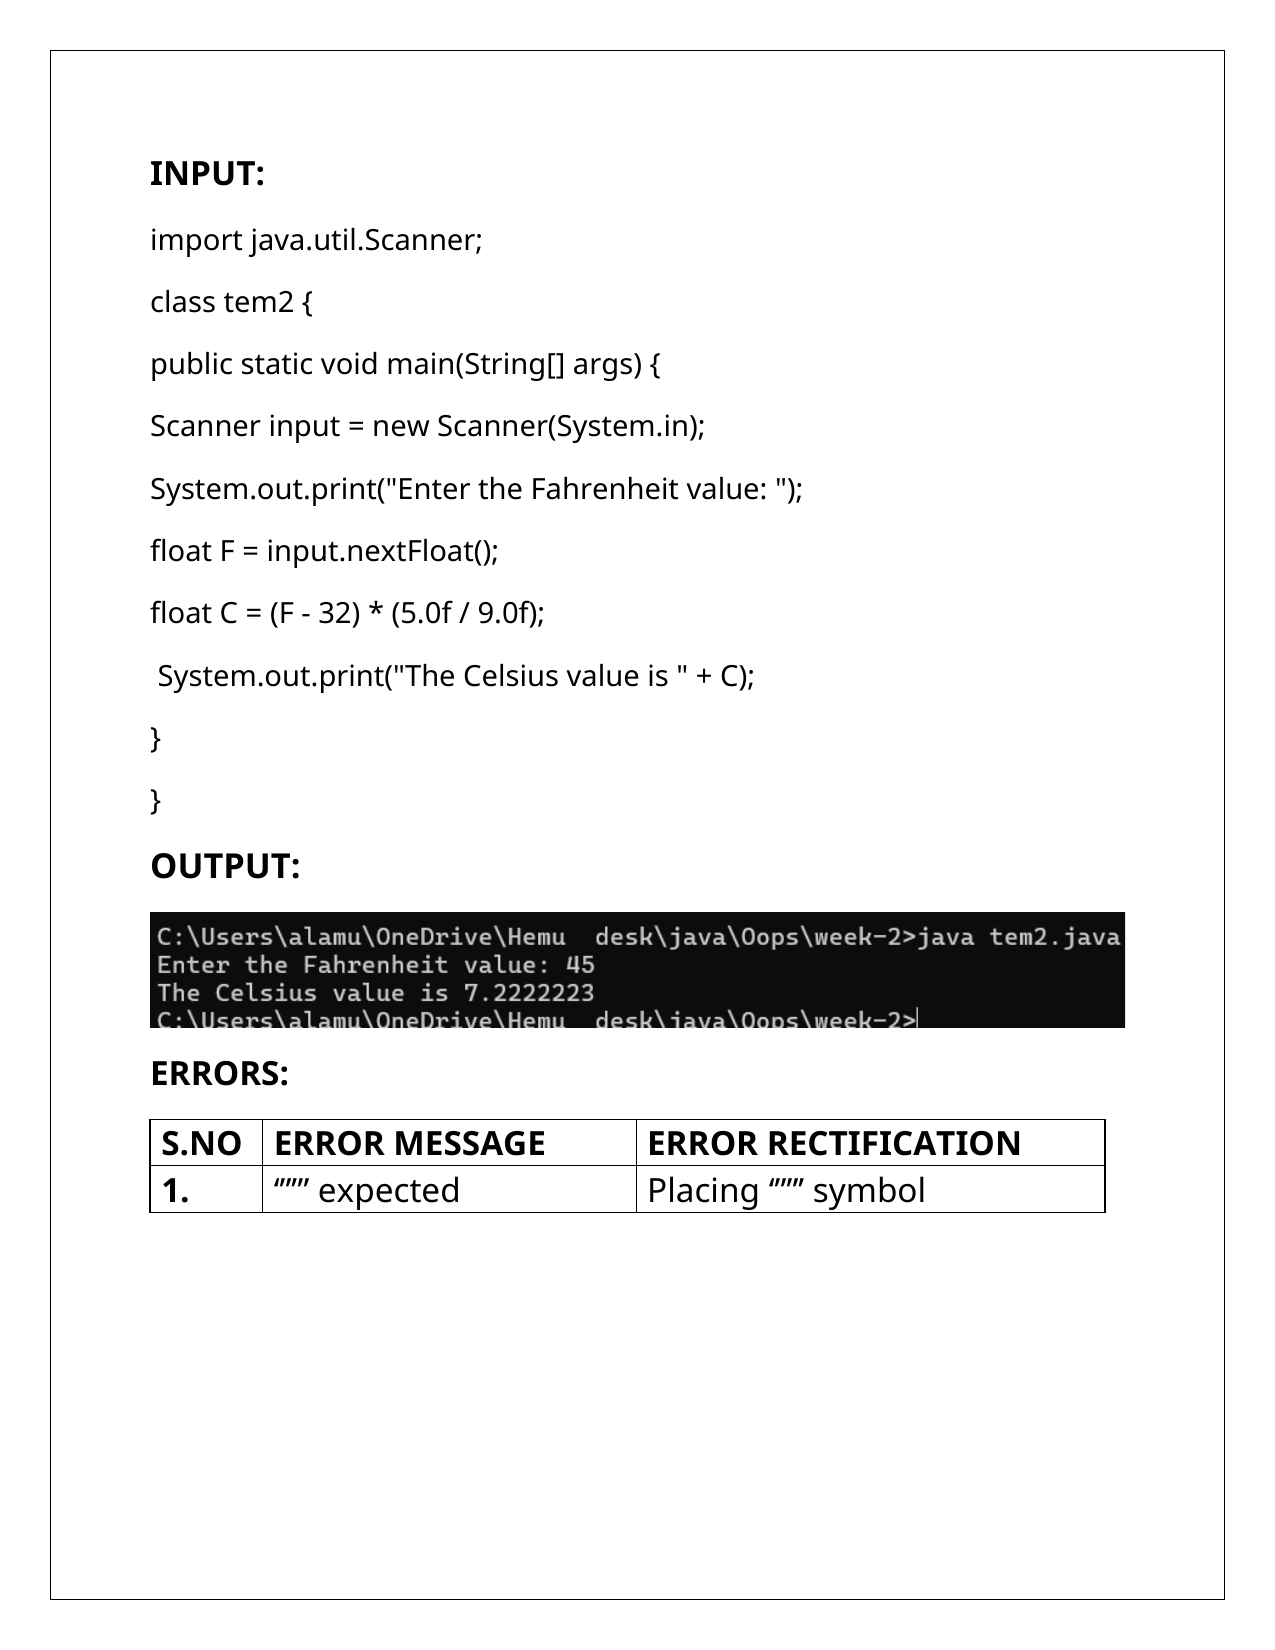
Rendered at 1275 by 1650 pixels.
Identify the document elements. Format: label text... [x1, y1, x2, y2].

text float F = input.nextFloat(); [150, 530, 1125, 570]
text System.out.print("Enter the Fahrenheit value: "); [150, 468, 1125, 508]
text ERRORS: [150, 1049, 1125, 1095]
table_cell ‘””’ expected [263, 1166, 636, 1212]
text public static void main(String[] args) { [150, 343, 1125, 383]
table_cell 1. [151, 1166, 262, 1212]
table_header ERROR MESSAGE [263, 1120, 636, 1165]
table_header S.NO [151, 1120, 262, 1165]
text OUTPUT: [150, 842, 1125, 889]
text float C = (F - 32) * (5.0f / 9.0f); [150, 593, 1125, 632]
text System.out.print("The Celsius value is " + C); [150, 655, 1125, 694]
text Scanner input = new Scanner(System.in); [150, 406, 1125, 445]
text } [150, 717, 1125, 757]
text INPUT: [150, 150, 1125, 195]
text } [150, 779, 1125, 819]
table_header ERROR RECTIFICATION [637, 1120, 1104, 1165]
text class tem2 { [150, 281, 1125, 321]
text import java.util.Scanner; [150, 219, 1125, 258]
table_cell Placing ‘””’ symbol [637, 1166, 1104, 1212]
